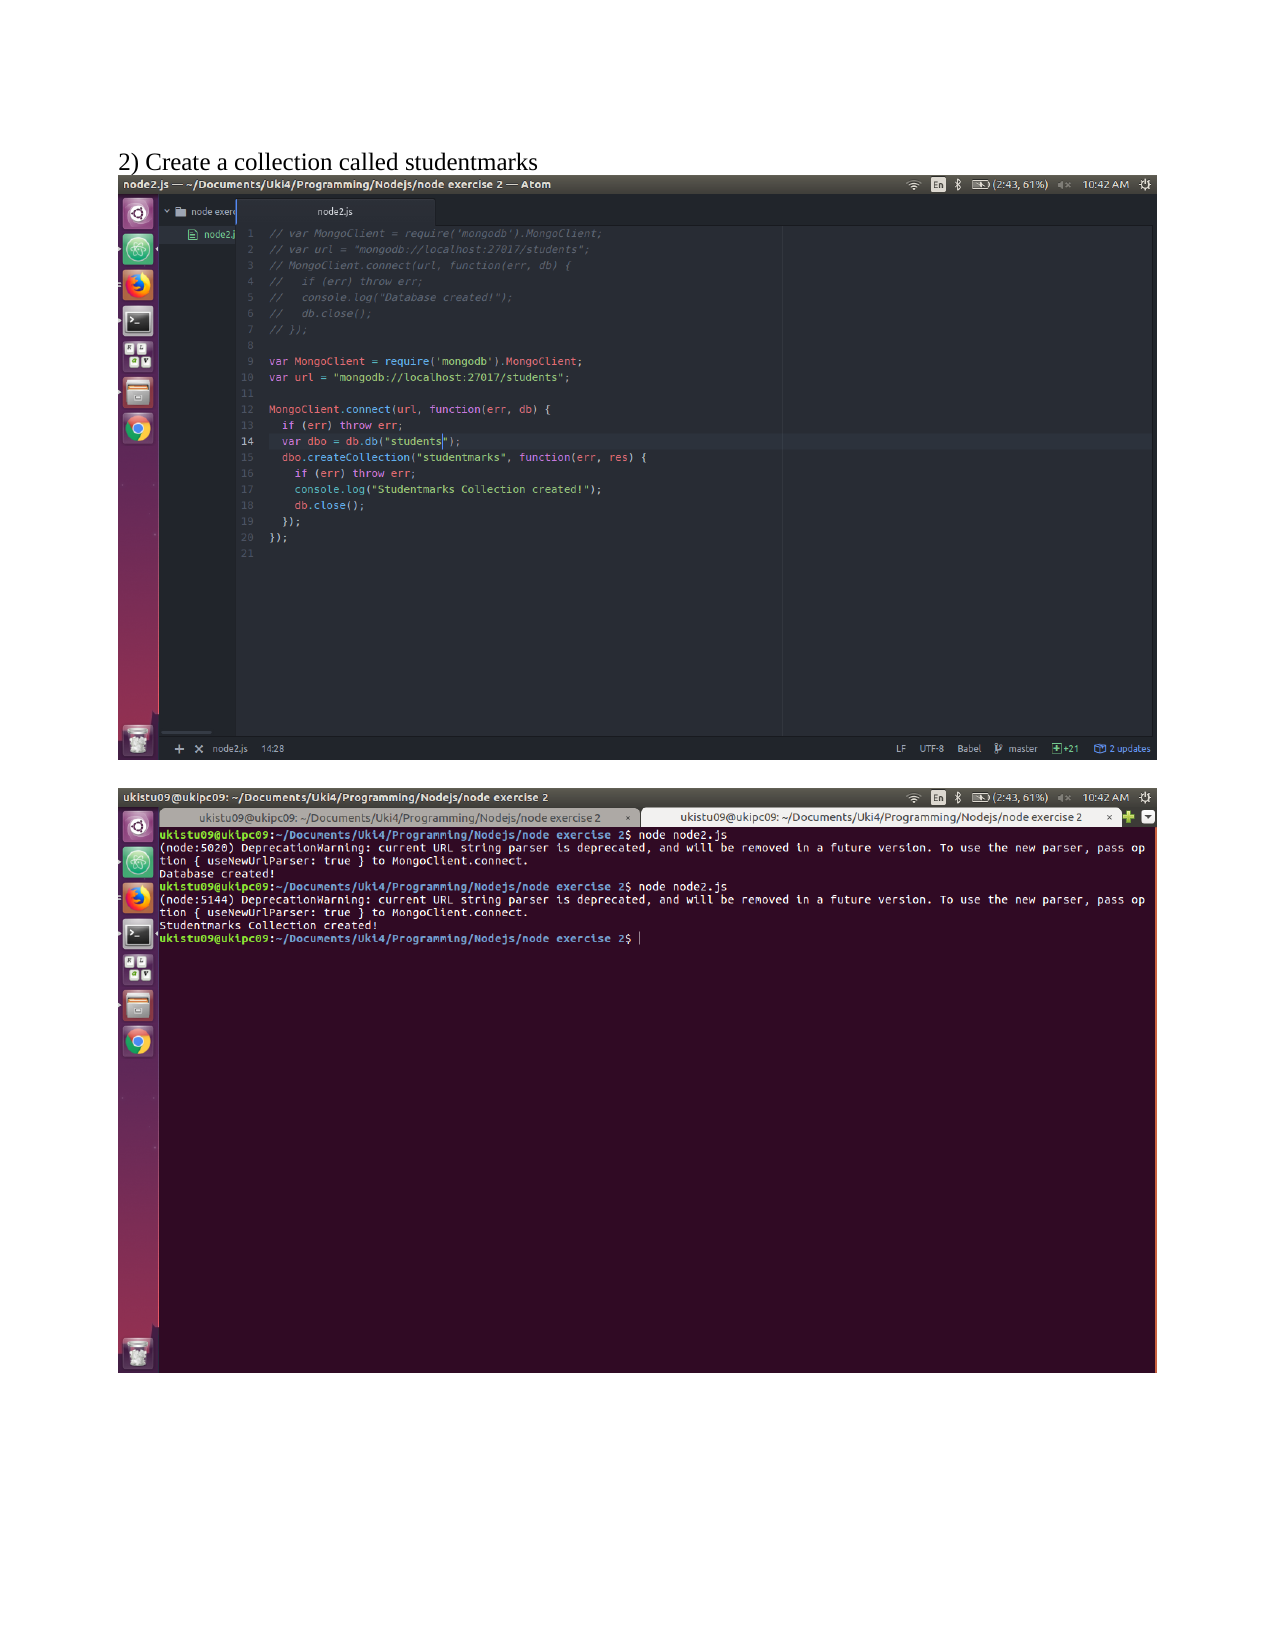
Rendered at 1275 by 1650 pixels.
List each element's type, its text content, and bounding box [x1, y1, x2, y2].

text 2) Create a collection called ​studentmarks [118, 147, 1157, 175]
picture [118, 788, 1157, 1373]
picture [118, 175, 1157, 760]
